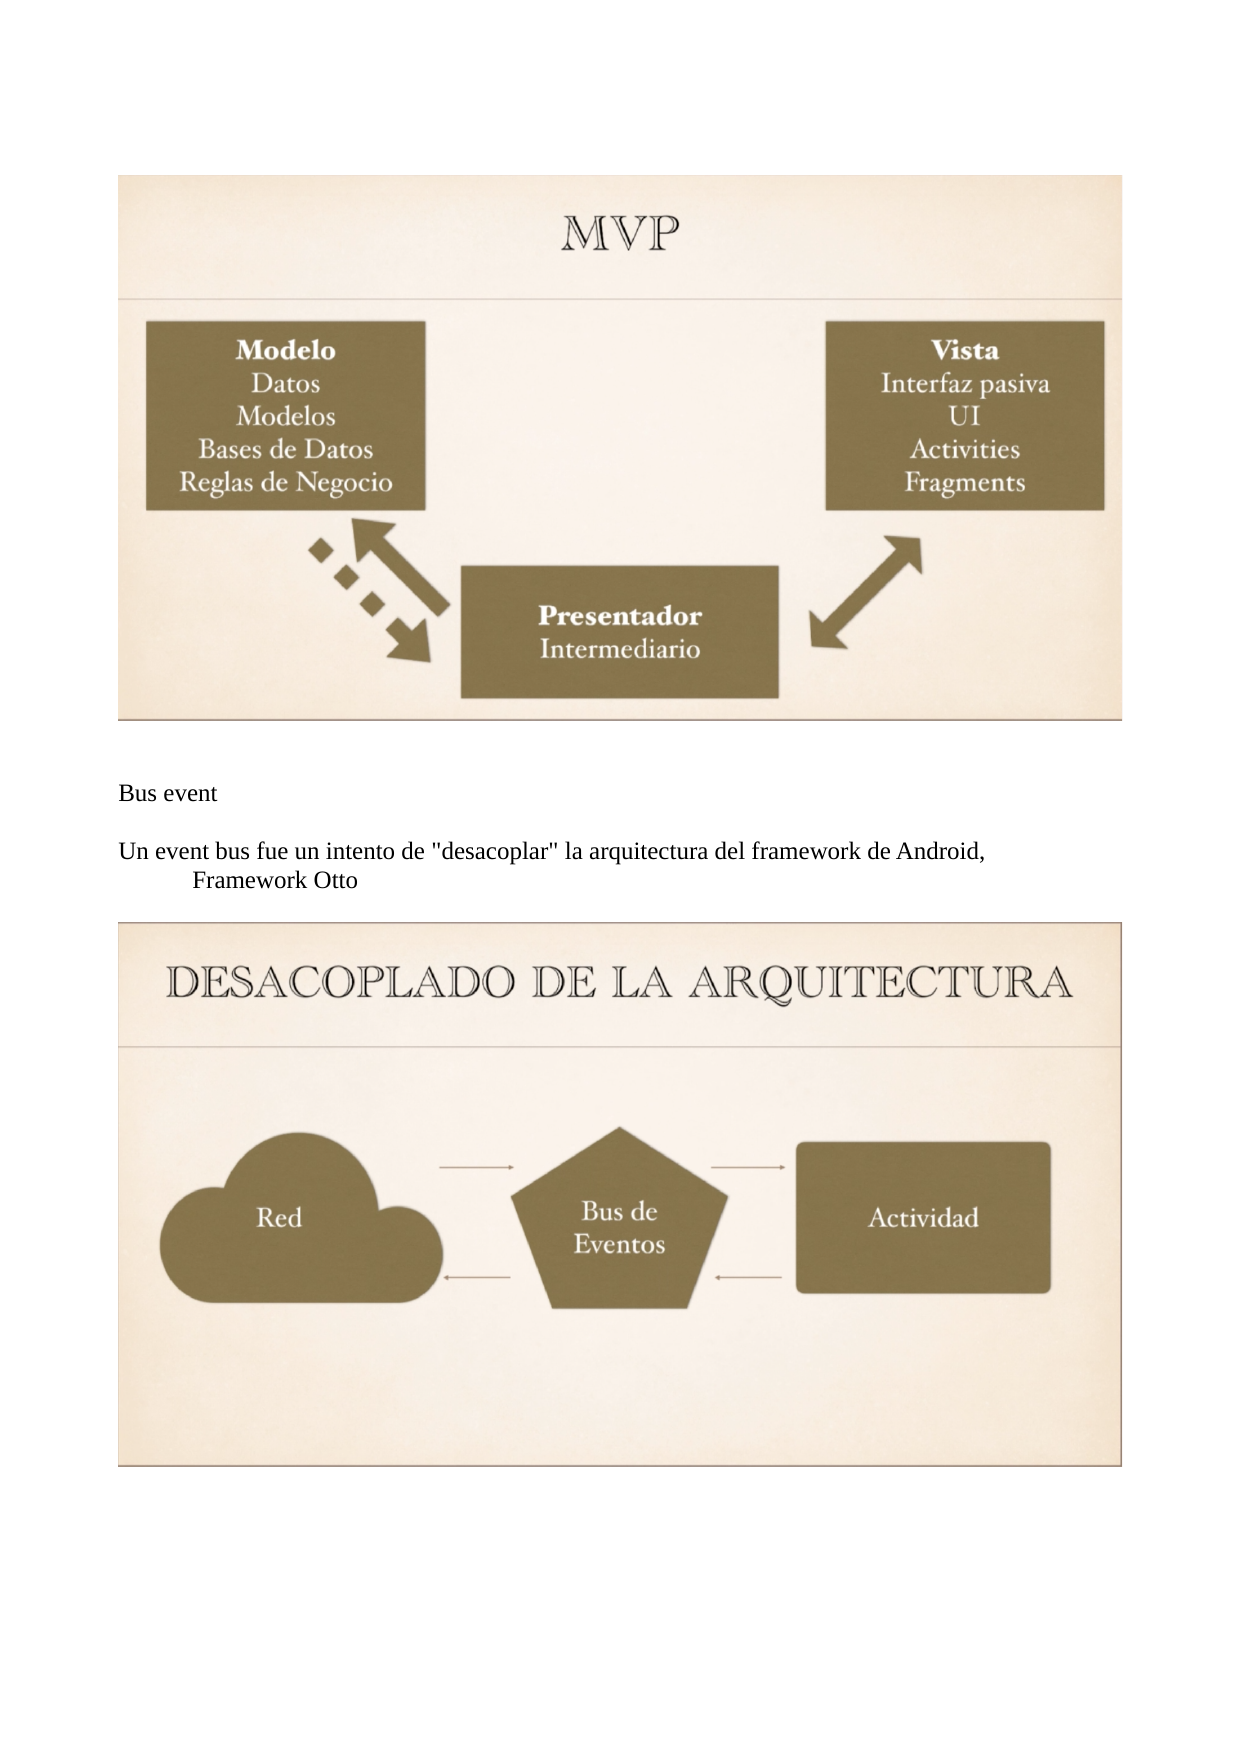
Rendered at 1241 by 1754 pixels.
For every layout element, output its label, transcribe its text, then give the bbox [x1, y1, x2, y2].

text Un event bus fue un intento de "desacoplar" la arquitectura del framework de Android, [118, 836, 1122, 865]
text Framework Otto [118, 865, 1122, 893]
picture [118, 175, 1123, 721]
text Bus event [118, 778, 1122, 807]
picture [118, 922, 1123, 1467]
